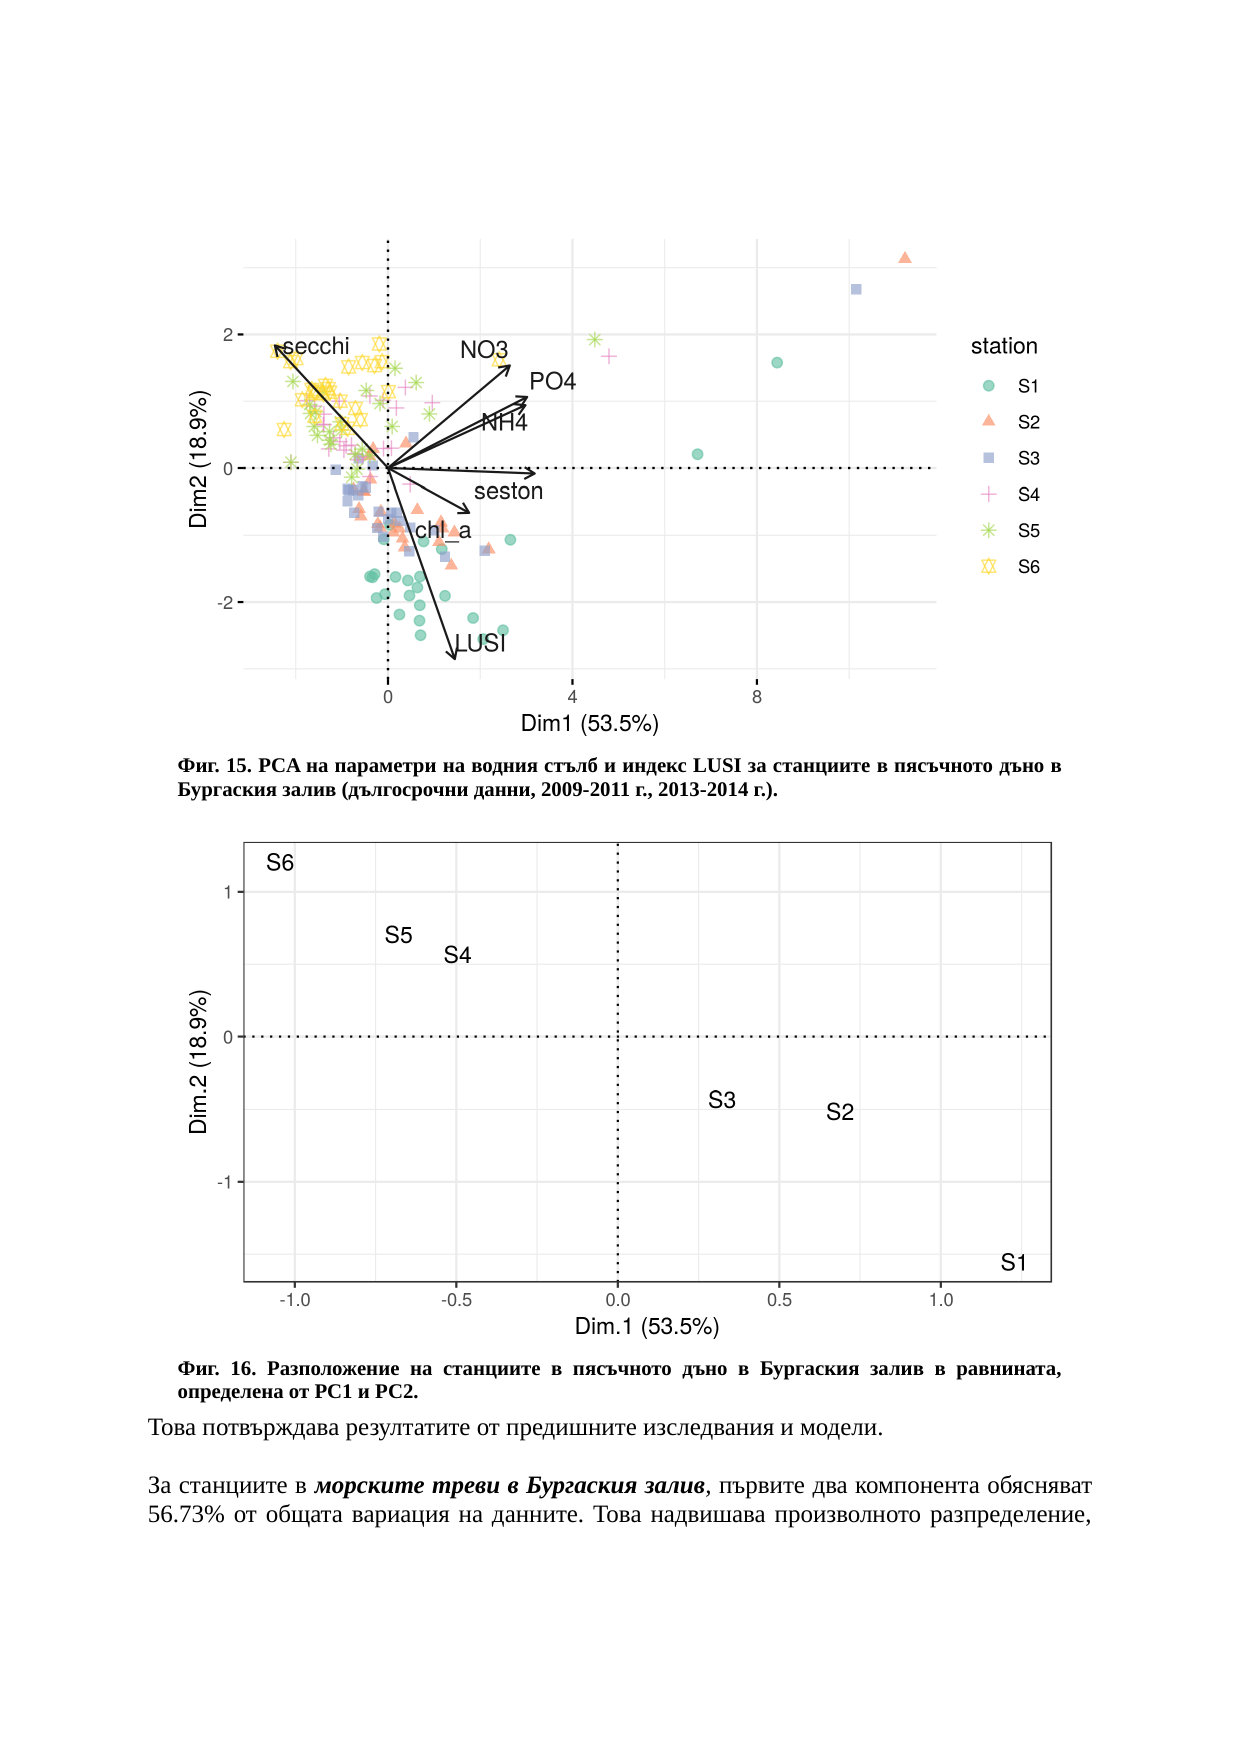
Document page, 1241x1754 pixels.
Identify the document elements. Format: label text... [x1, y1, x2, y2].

picture [177, 227, 1063, 748]
text Това потвърждава резултатите от предишните изследвания и модели. [148, 1412, 1093, 1441]
text За станциите в морските треви в Бургаския залив, първите два компонента обясняват 56.73% от общата вариация на данните. Това надвишава произволното разпределение, [148, 1470, 1093, 1527]
picture [177, 830, 1063, 1351]
text Фиг. 16. Разположение на станциите в пясъчното дъно в Бургаския залив в равнината, определена от PC1 и РС2. [177, 1351, 1063, 1403]
text Фиг. 15. PCA на параметри на водния стълб и индекс LUSI за станциите в пясъчното дъно в Бургаския залив (дългосрочни данни, 2009-2011 г., 2013-2014 г.). [177, 748, 1063, 801]
